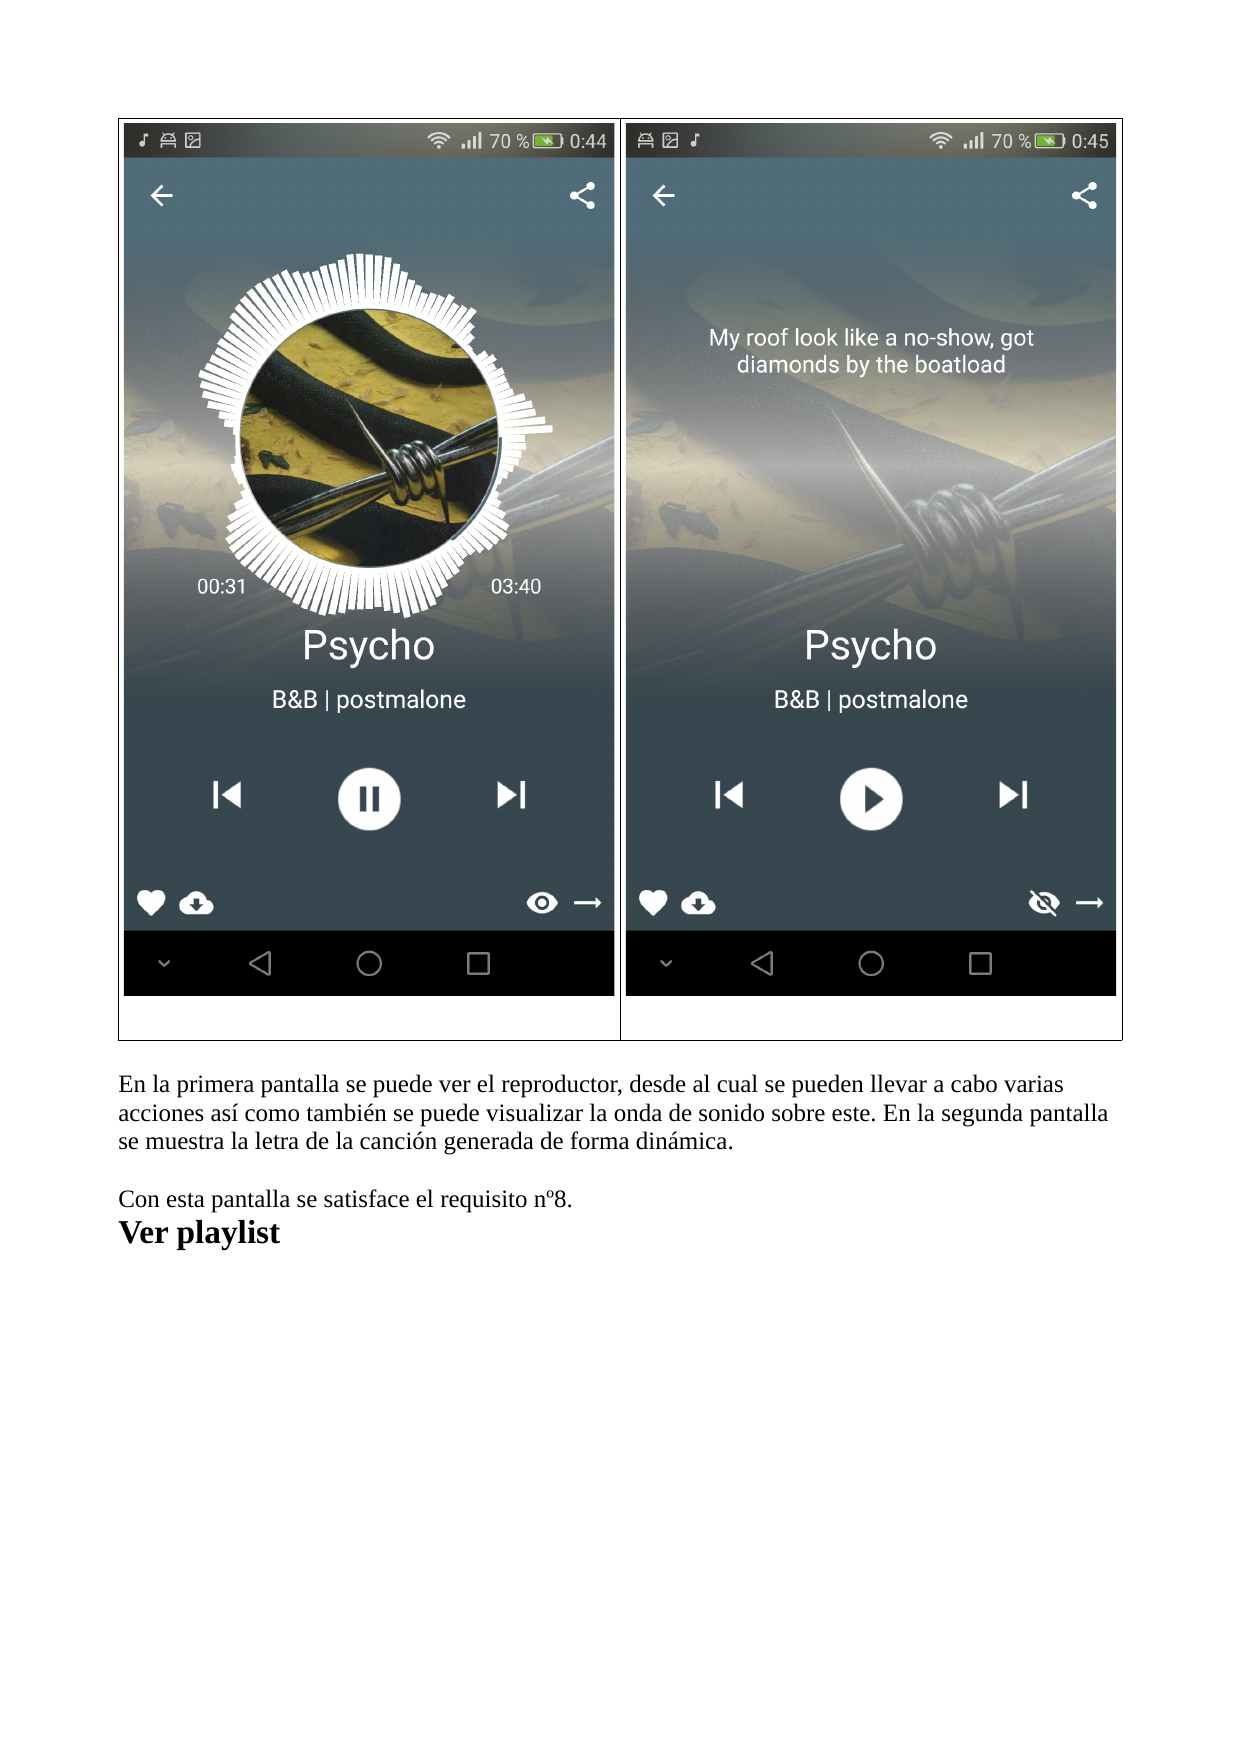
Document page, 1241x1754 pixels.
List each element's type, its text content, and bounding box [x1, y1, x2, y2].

text Ver playlist [118, 1213, 1122, 1251]
text En la primera pantalla se puede ver el reproductor, desde al cual se pueden llevar a cabo varias acciones así como también se puede visualizar la onda de sonido sobre este. En la segunda pantalla se muestra la letra de la canción generada de forma dinámica. [118, 1069, 1122, 1155]
table_header [119, 119, 620, 1040]
table_header [621, 119, 1122, 1040]
picture [123, 123, 615, 996]
picture [625, 123, 1117, 996]
text Con esta pantalla se satisface el requisito nº8. [118, 1184, 1122, 1213]
